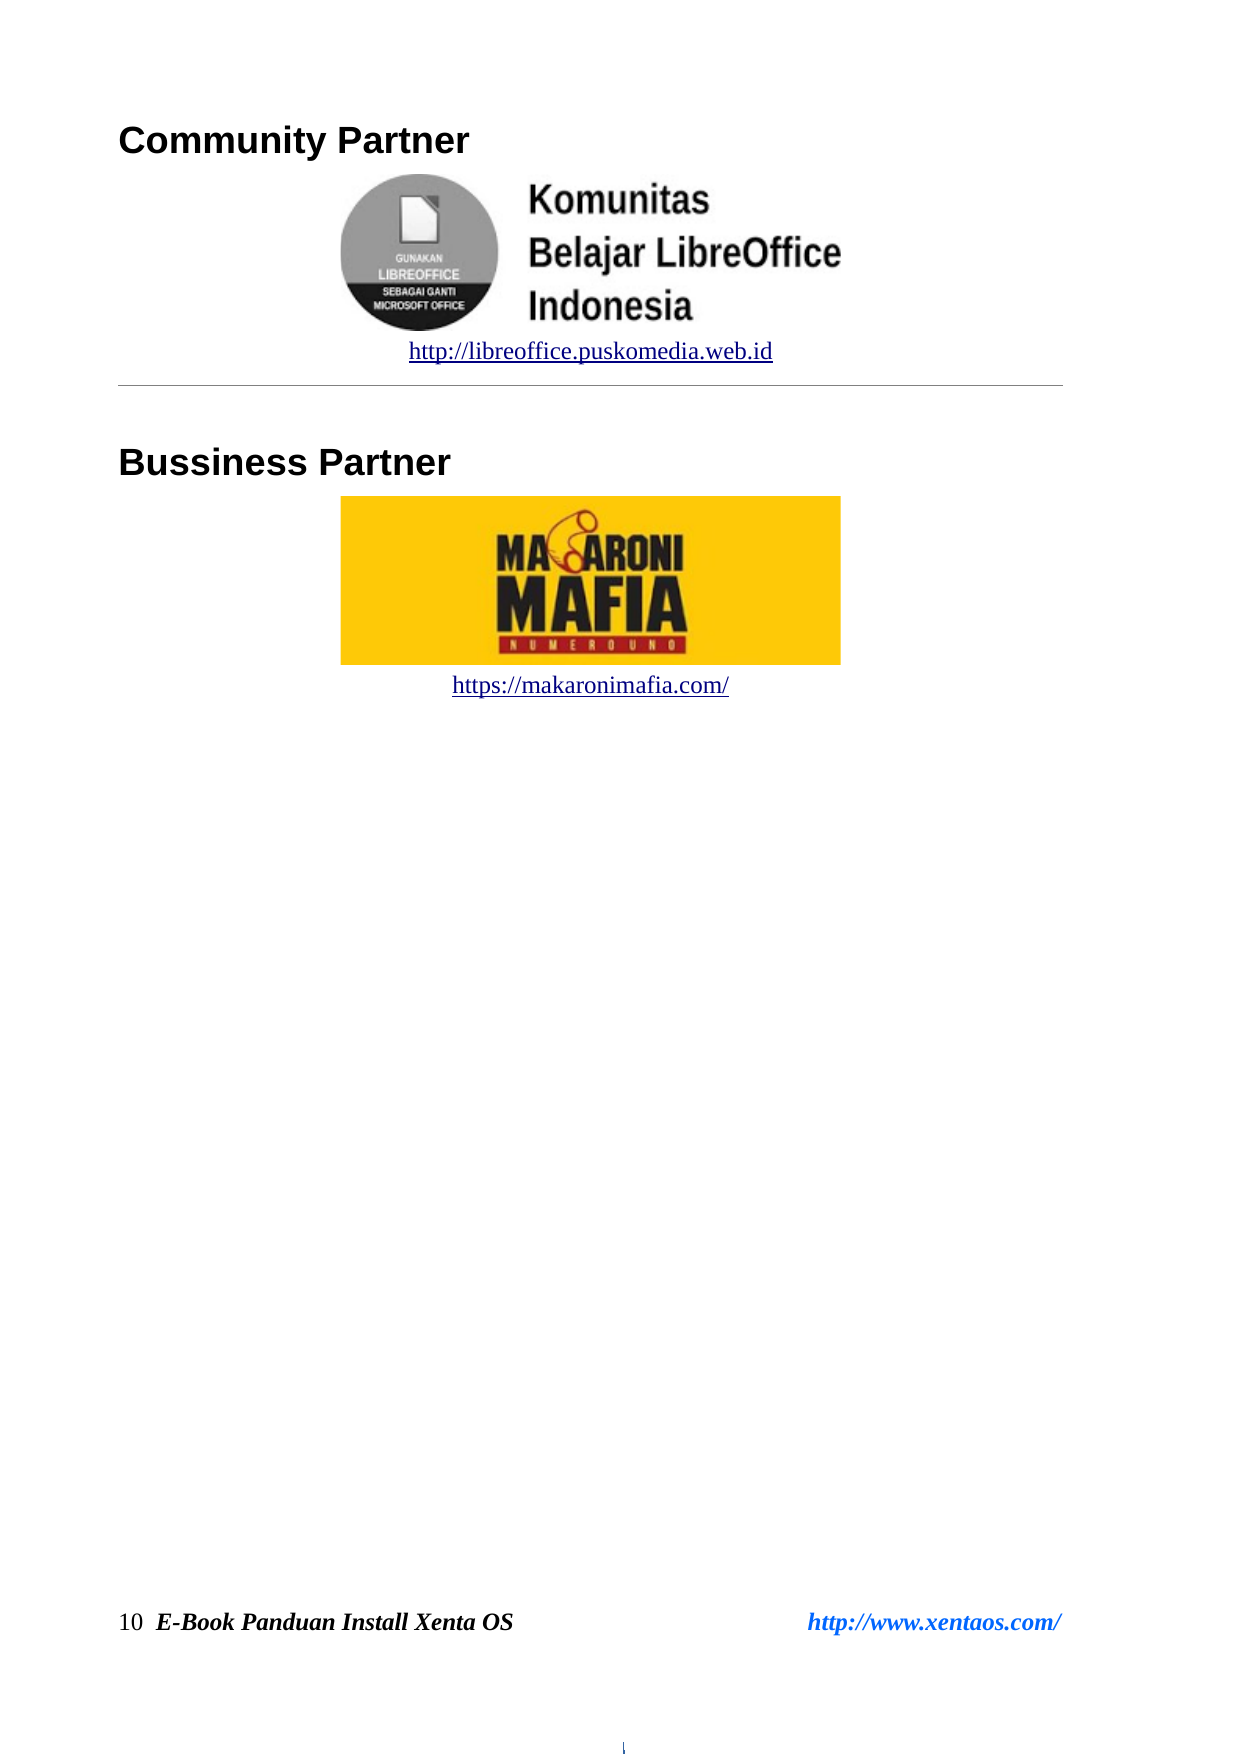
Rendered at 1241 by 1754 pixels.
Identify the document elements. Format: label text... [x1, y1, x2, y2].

subtitle Bussiness Partner [118, 440, 1063, 483]
picture [340, 174, 841, 331]
subtitle Community Partner [118, 118, 1063, 162]
picture [340, 496, 841, 665]
text https://makaronimafia.com/ [118, 671, 1063, 699]
text http://libreoffice.puskomedia.web.id [118, 336, 1063, 365]
